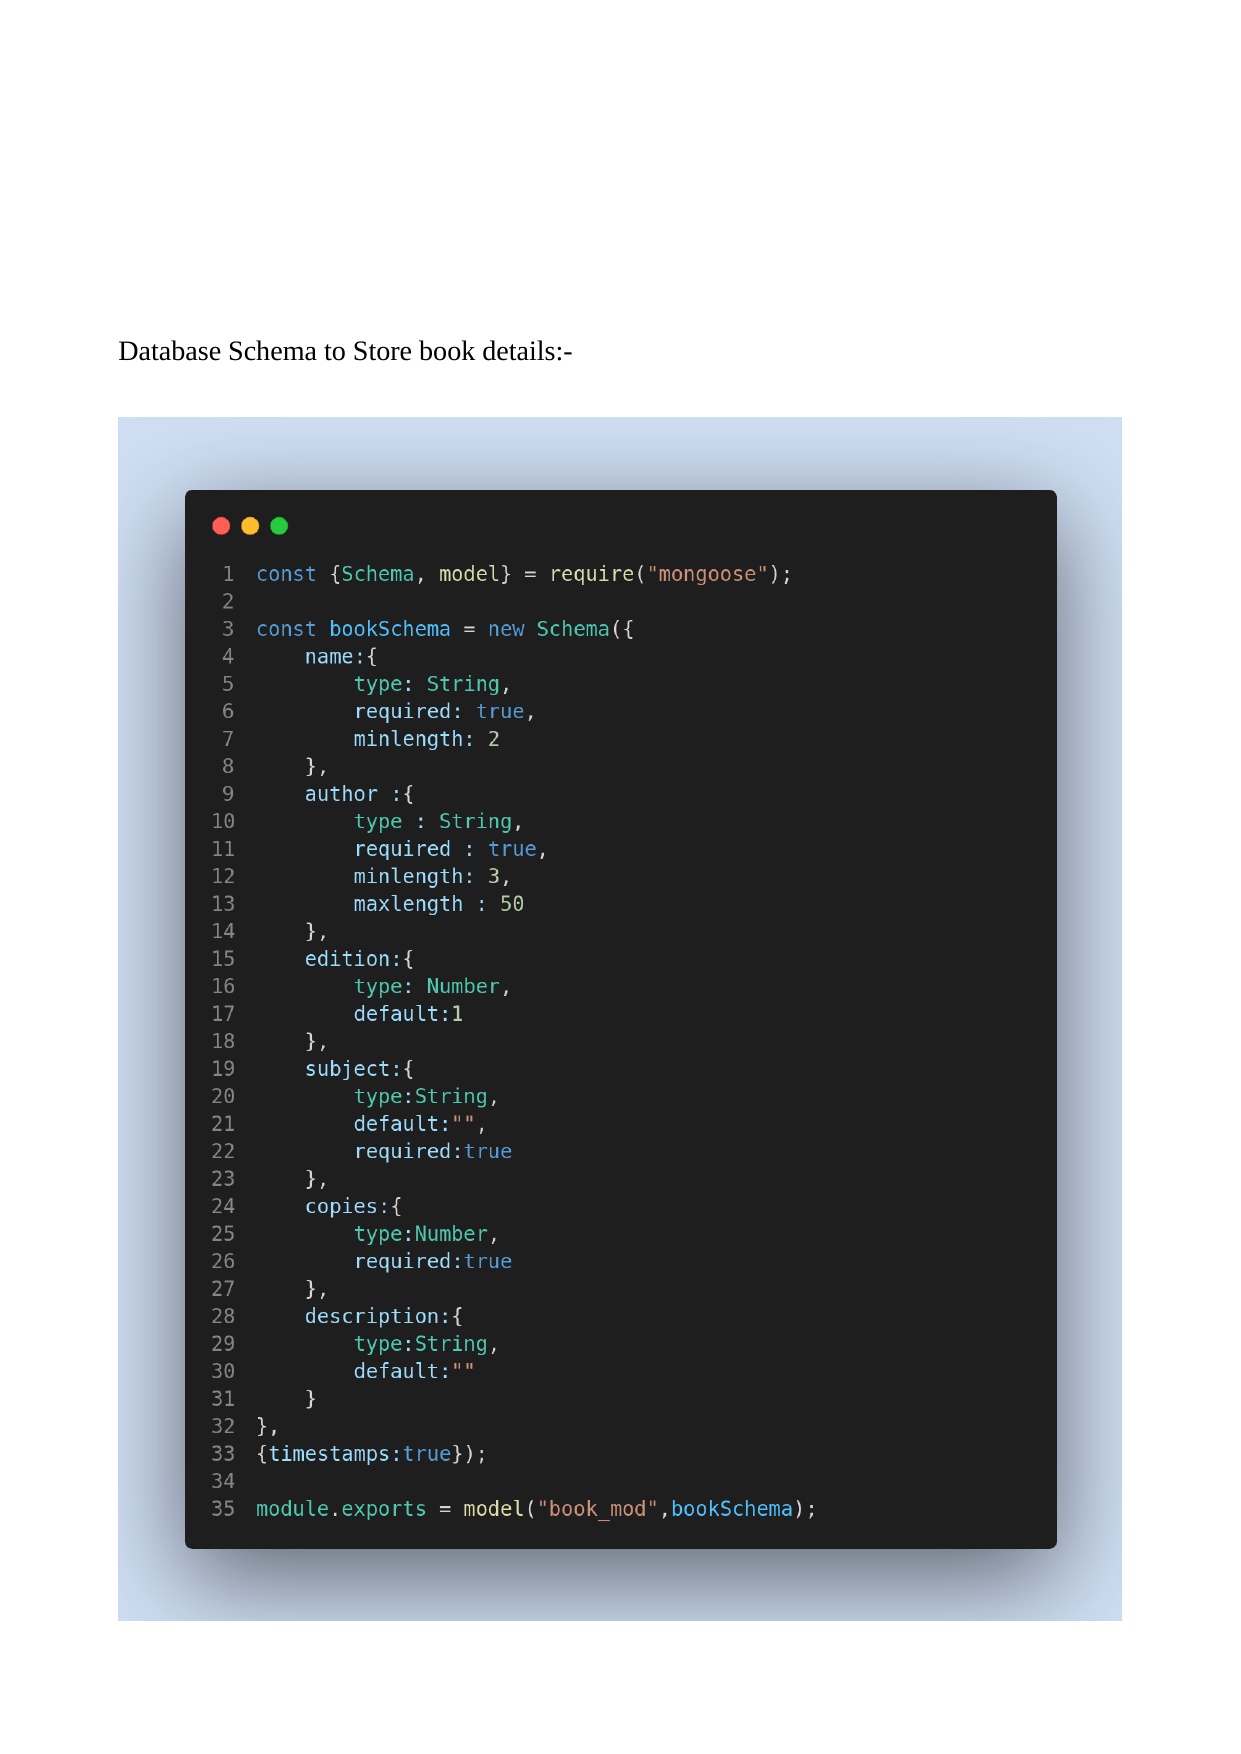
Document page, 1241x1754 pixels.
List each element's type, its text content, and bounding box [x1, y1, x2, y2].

text Database Schema to Store book details:- [118, 334, 1122, 366]
picture [118, 417, 1123, 1621]
